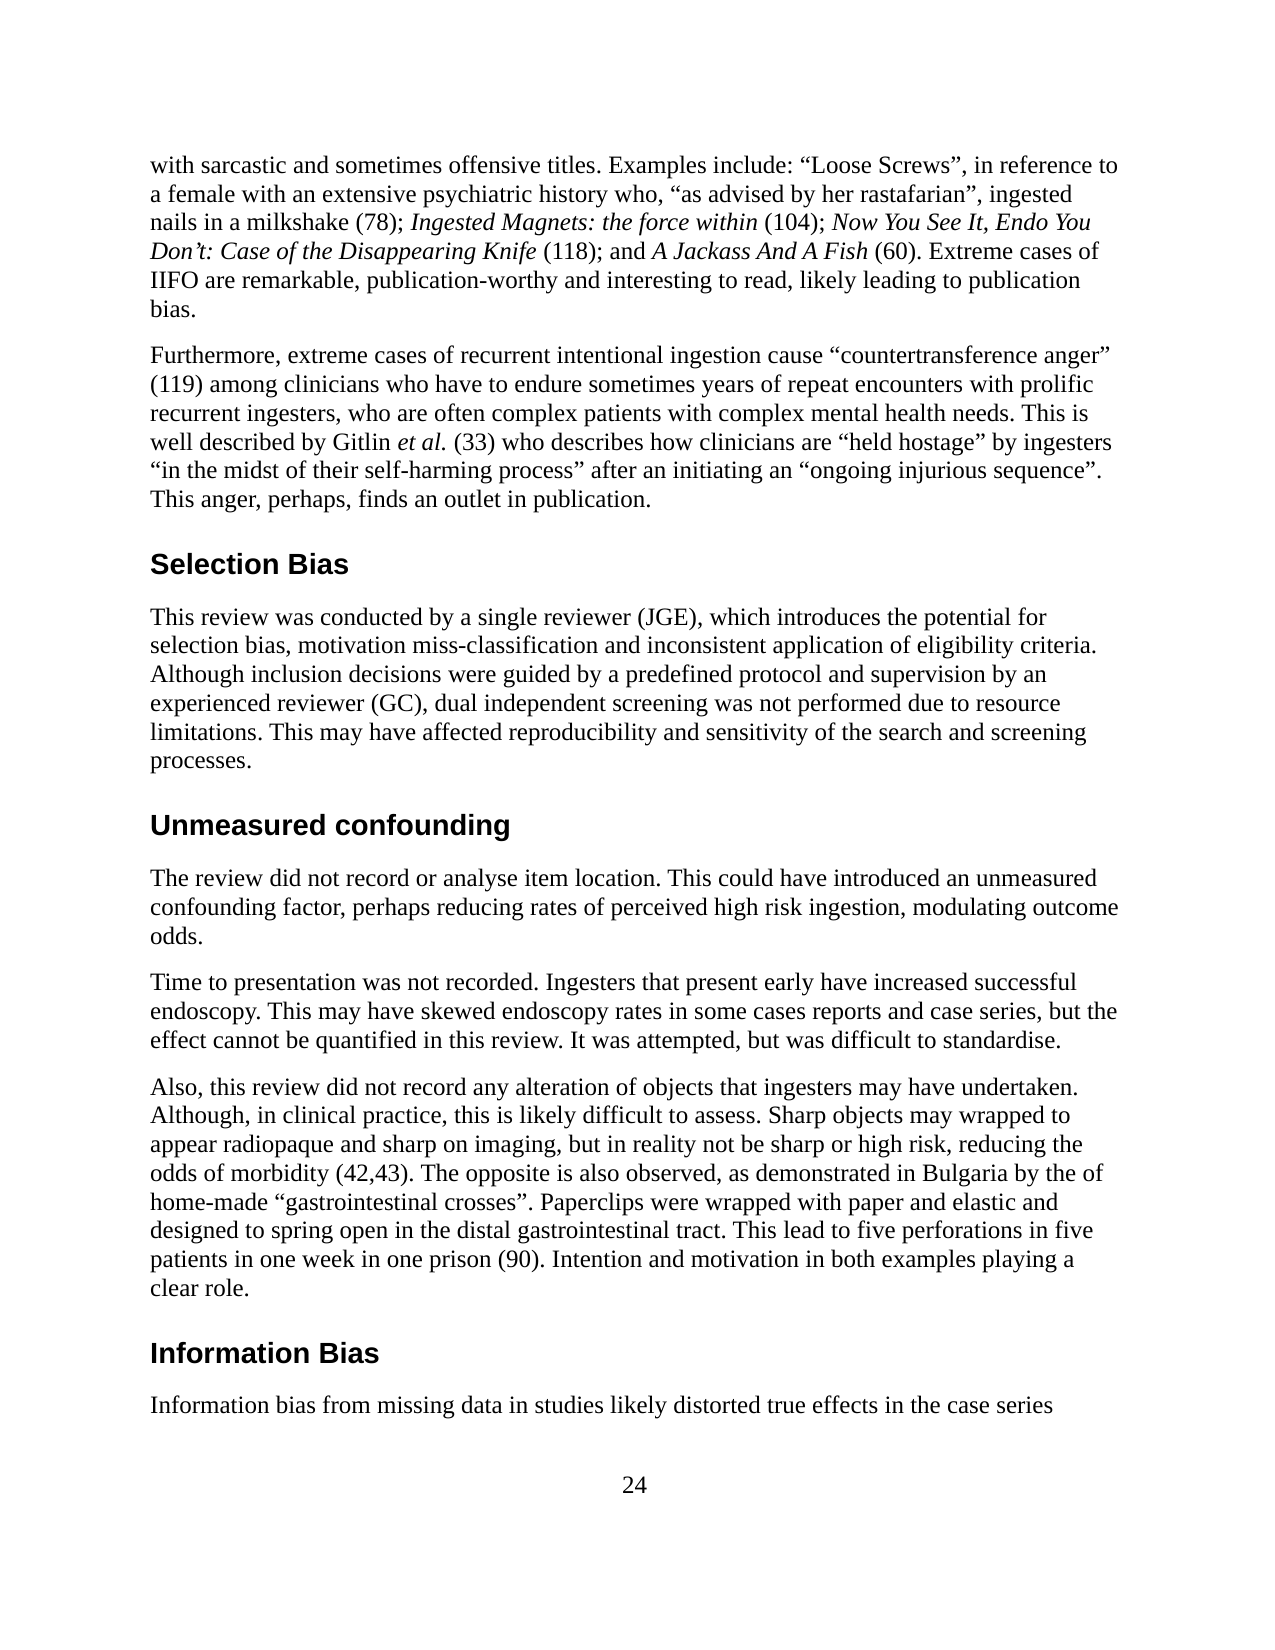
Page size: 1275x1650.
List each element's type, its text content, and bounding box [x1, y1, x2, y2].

subtitle Information Bias [150, 1336, 1125, 1369]
text Time to presentation was not recorded. Ingesters that present early have increased successful endoscopy. This may have skewed endoscopy rates in some cases reports and case series, but the effect cannot be quantified in this review. It was attempted, but was difficult to standardise. [150, 967, 1125, 1054]
text with sarcastic and sometimes offensive titles. Examples include: “Loose Screws”, in reference to a female with an extensive psychiatric history who, “as advised by her rastafarian”, ingested nails in a milkshake (78); Ingested Magnets: the force within (104); Now You See It, Endo You Don’t: Case of the Disappearing Knife (118); and A Jackass And A Fish (60). Extreme cases of IIFO are remarkable, publication-worthy and interesting to read, likely leading to publication bias. [150, 150, 1125, 322]
text Also, this review did not record any alteration of objects that ingesters may have undertaken. Although, in clinical practice, this is likely difficult to assess. Sharp objects may wrapped to appear radiopaque and sharp on imaging, but in reality not be sharp or high risk, reducing the odds of morbidity (42,43). The opposite is also observed, as demonstrated in Bulgaria by the of home-made “gastrointestinal crosses”. Paperclips were wrapped with paper and elastic and designed to spring open in the distal gastrointestinal tract. This lead to five perforations in five patients in one week in one prison (90). Intention and motivation in both examples playing a clear role. [150, 1072, 1125, 1302]
subtitle Unmeasured confounding [150, 808, 1125, 842]
subtitle Selection Bias [150, 547, 1125, 580]
text The review did not record or analyse item location. This could have introduced an unmeasured confounding factor, perhaps reducing rates of perceived high risk ingestion, modulating outcome odds. [150, 863, 1125, 949]
text This review was conducted by a single reviewer (JGE), which introduces the potential for selection bias, motivation miss-classification and inconsistent application of eligibility criteria. Although inclusion decisions were guided by a predefined protocol and supervision by an experienced reviewer (GC), dual independent screening was not performed due to resource limitations. This may have affected reproducibility and sensitivity of the search and screening processes. [150, 602, 1125, 774]
text Furthermore, extreme cases of recurrent intentional ingestion cause “countertransference anger” (119) among clinicians who have to endure sometimes years of repeat encounters with prolific recurrent ingesters, who are often complex patients with complex mental health needs. This is well described by Gitlin et al. (33) who describes how clinicians are “held hostage” by ingesters “in the midst of their self-harming process” after an initiating an “ongoing injurious sequence”. This anger, perhaps, finds an outlet in publication. [150, 340, 1125, 513]
text Information bias from missing data in studies likely distorted true effects in the case series [150, 1391, 1125, 1419]
